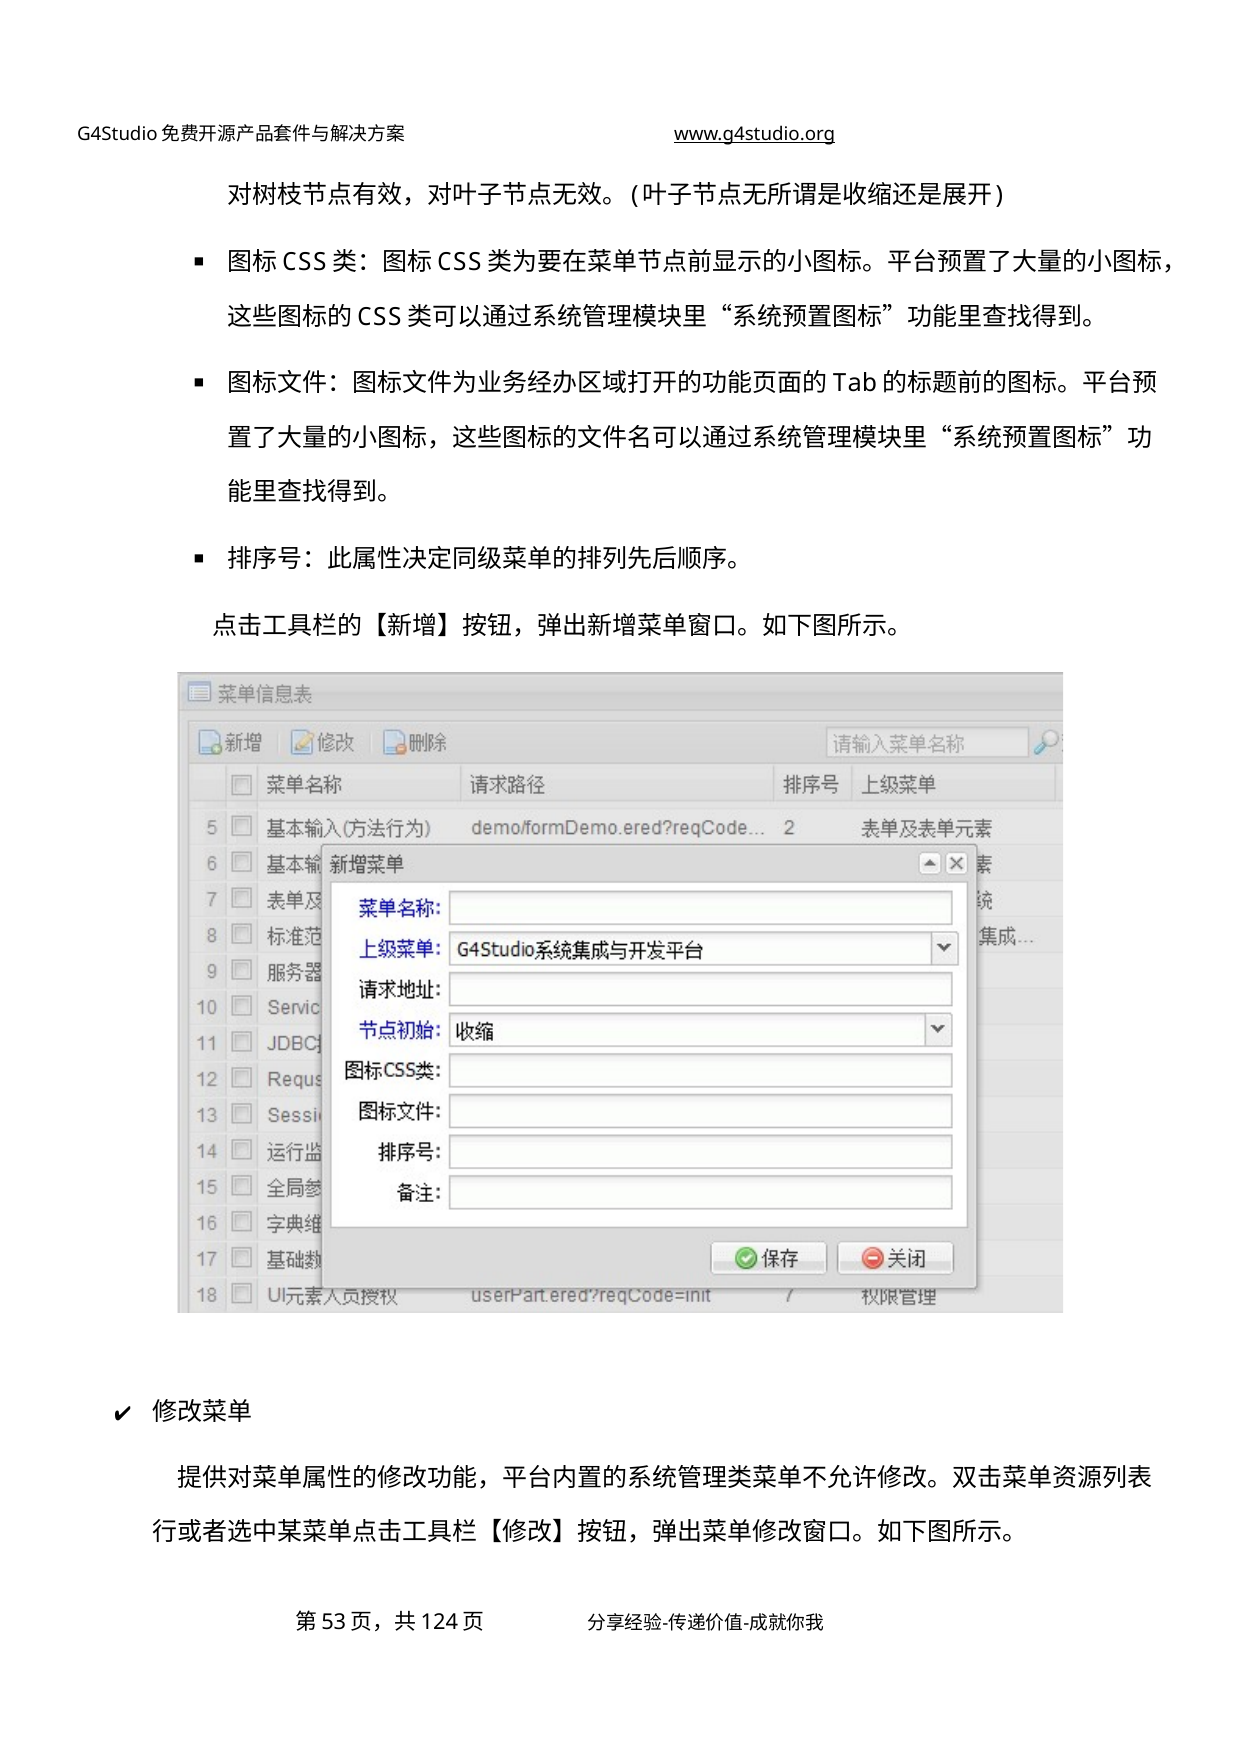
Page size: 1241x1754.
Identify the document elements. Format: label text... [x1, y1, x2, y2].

list 点击工具栏的【新增】按钮，弹出新增菜单窗口。如下图所示。 [114, 605, 1163, 642]
list 修改菜单 [114, 1393, 1163, 1427]
picture [177, 672, 1064, 1313]
list 排序号：此属性决定同级菜单的排列先后顺序。 [189, 538, 1163, 575]
list 图标文件：图标文件为业务经办区域打开的功能页面的Tab的标题前的图标。平台预置了大量的小图标，这些图标的文件名可以通过系统管理模块里“系统预置图标”功能里查找得到。 [189, 363, 1163, 508]
list 图标CSS类：图标CSS类为要在菜单节点前显示的小图标。平台预置了大量的小图标，这些图标的CSS类可以通过系统管理模块里“系统预置图标”功能里查找得到。 [189, 242, 1163, 332]
list 提供对菜单属性的修改功能，平台内置的系统管理类菜单不允许修改。双击菜单资源列表行或者选中某菜单点击工具栏【修改】按钮，弹出菜单修改窗口。如下图所示。 [114, 1457, 1163, 1548]
list 对树枝节点有效，对叶子节点无效。(叶子节点无所谓是收缩还是展开) [189, 175, 1163, 211]
